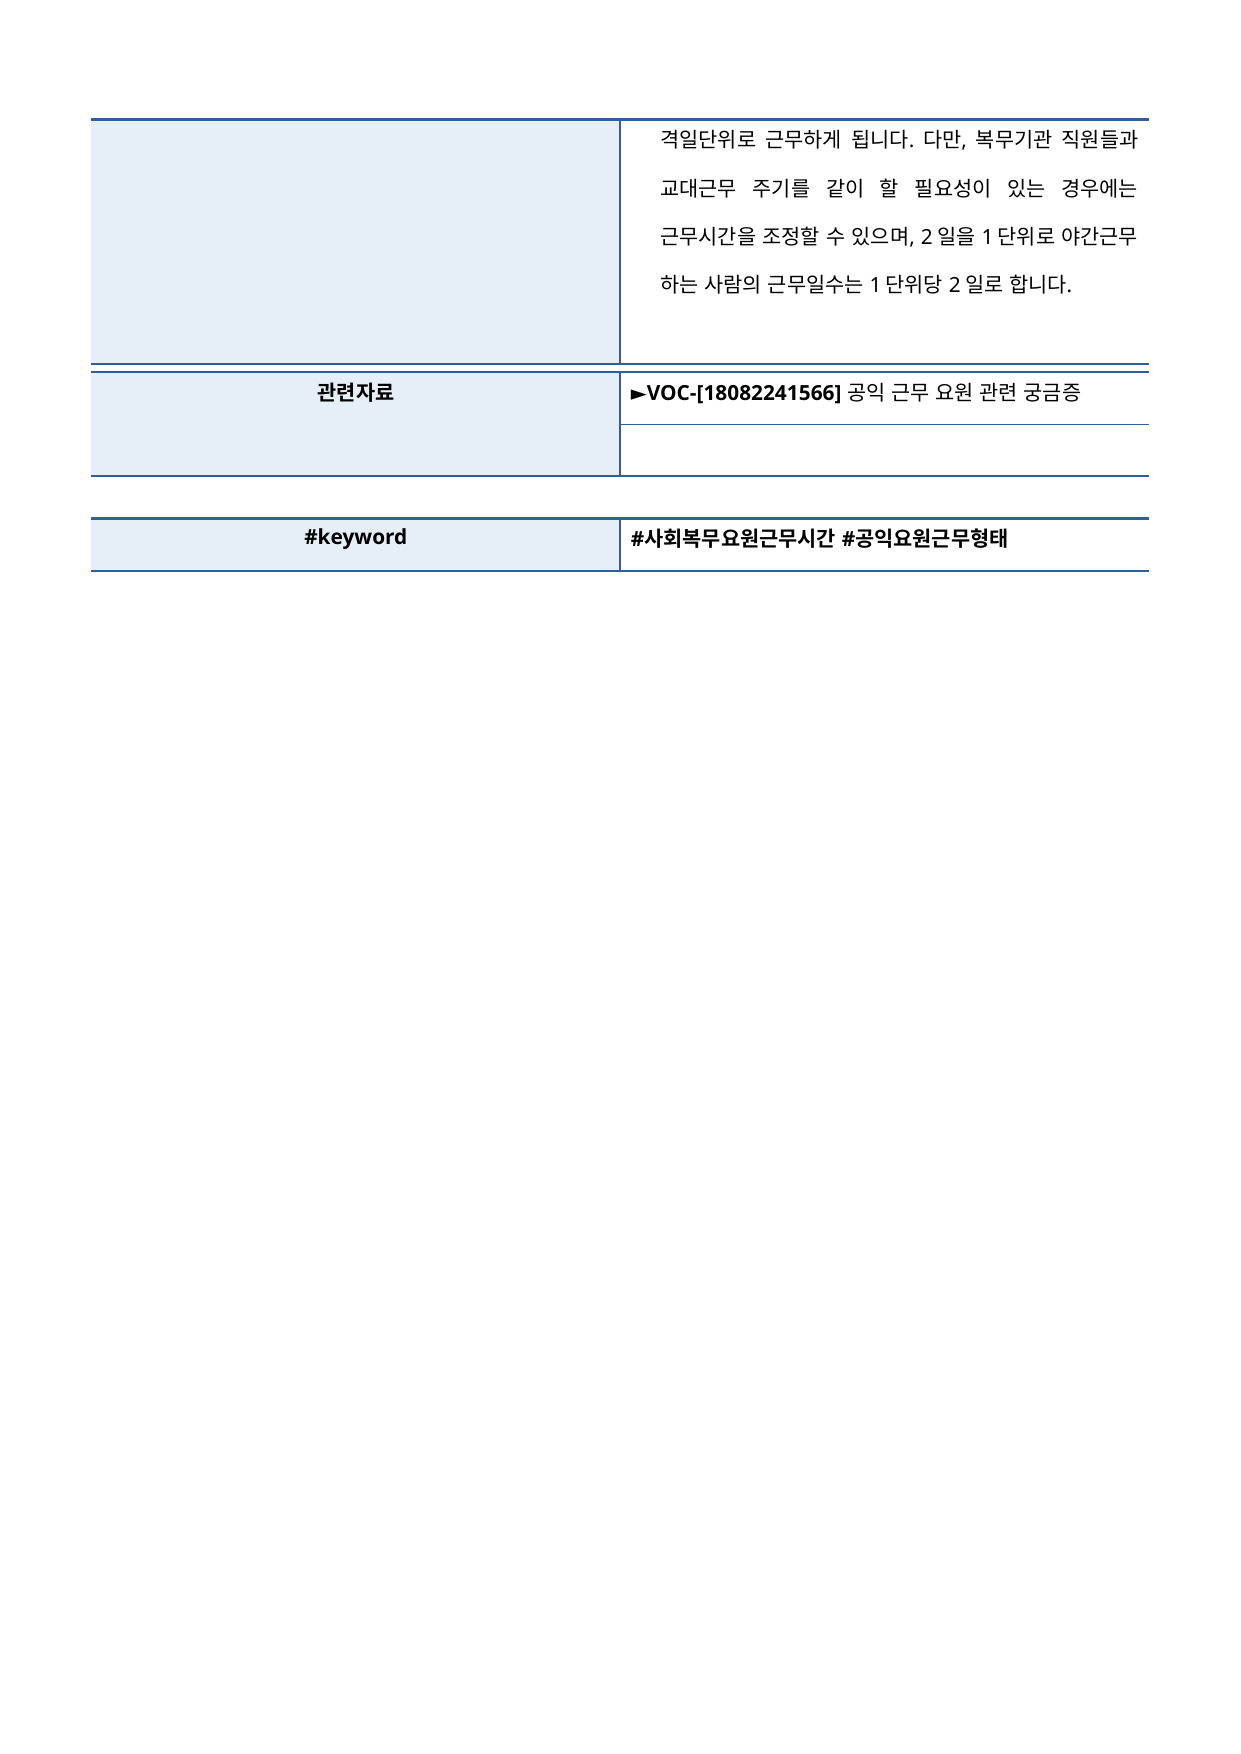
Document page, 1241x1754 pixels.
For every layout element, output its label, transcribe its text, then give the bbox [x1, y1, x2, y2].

table_cell [621, 425, 1149, 475]
table_header ►VOC-[18082241566] 공익 근무 요원 관련 궁금증 [621, 373, 1149, 424]
table_header #사회복무요원근무시간 #공익요원근무형태 [621, 520, 1149, 570]
table_header [91, 121, 619, 363]
table_header 관련자료 [91, 373, 619, 475]
table_header #keyword [91, 520, 619, 570]
table_header 격일단위로 근무하게 됩니다. 다만, 복무기관 직원들과 교대근무 주기를 같이 할 필요성이 있는 경우에는 근무시간을 조정할 수 있으며, 2일을 1단위로 야간근무 하는 사람의 근무일수는 1단위당 2일로 합니다. [621, 121, 1149, 363]
